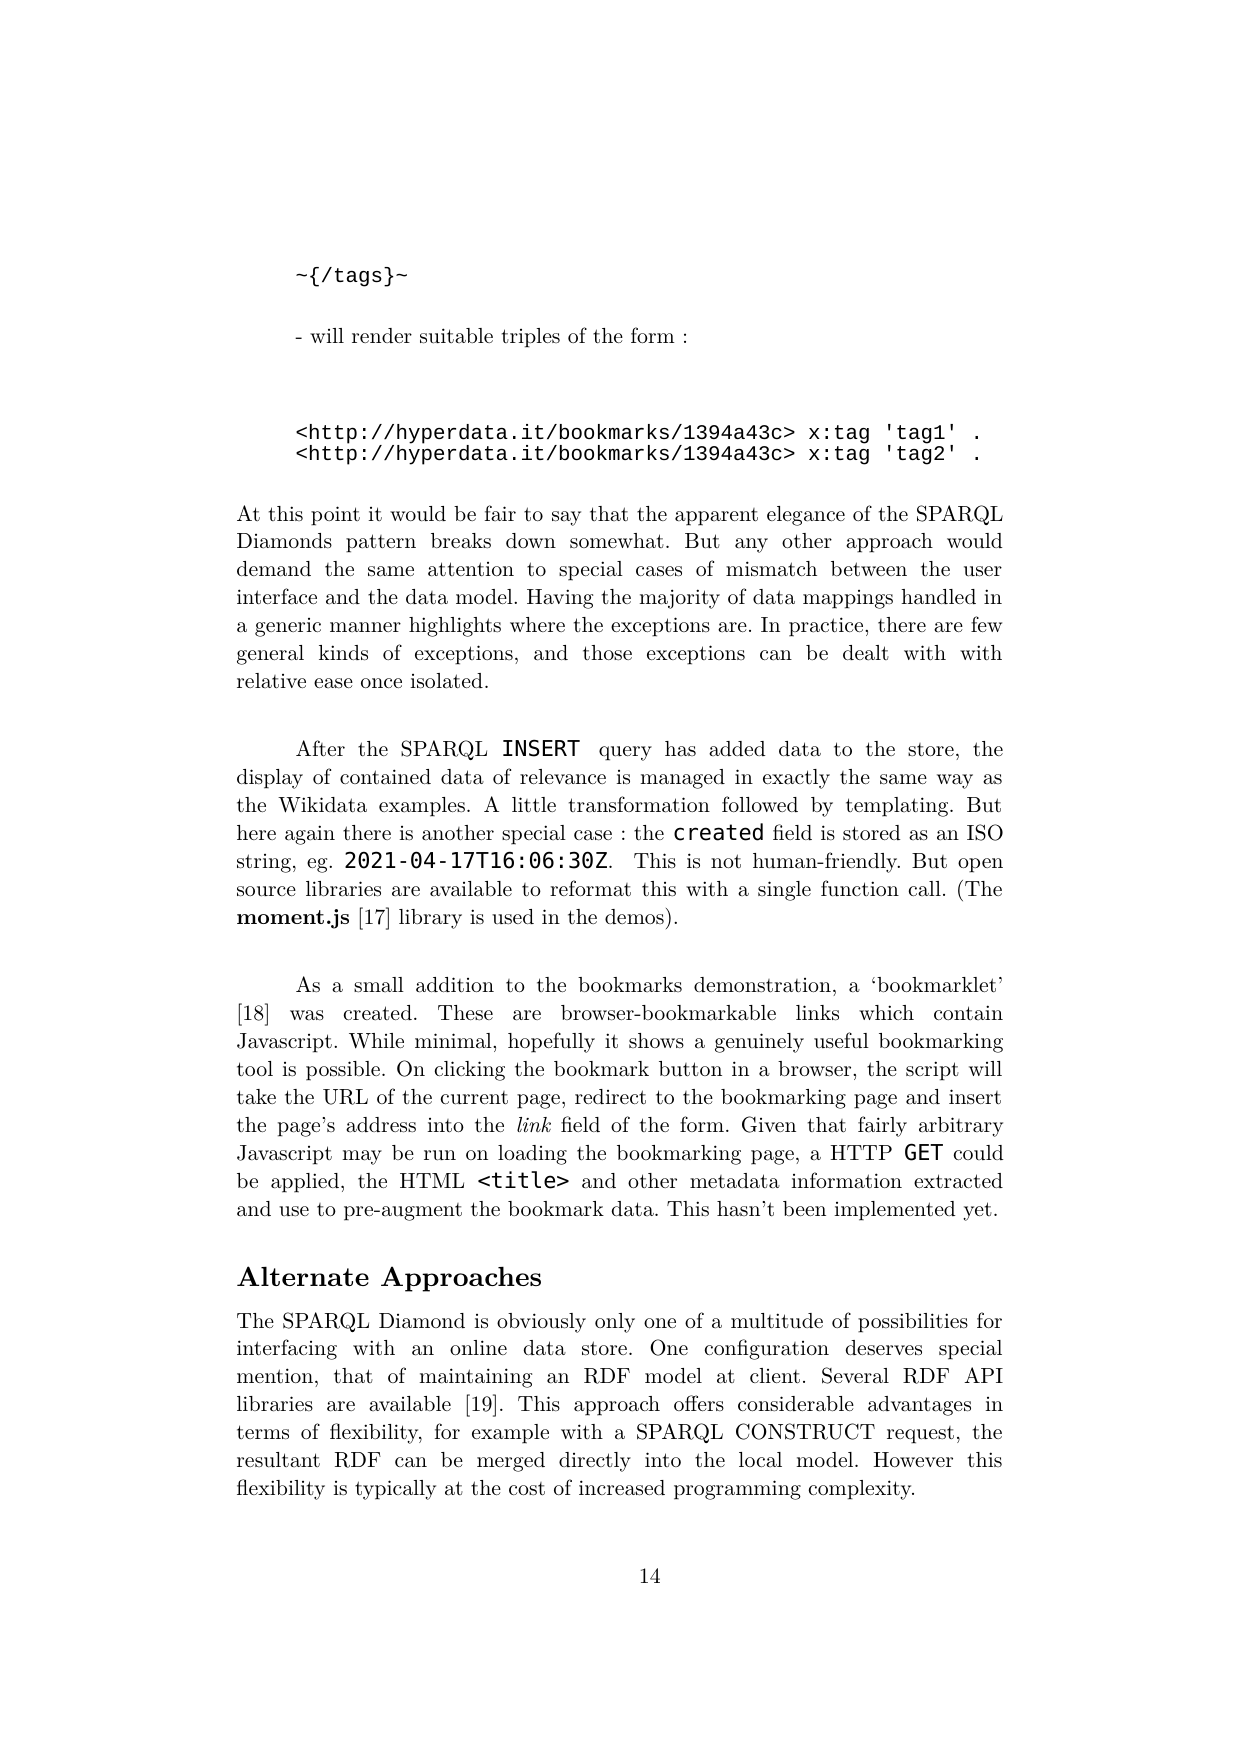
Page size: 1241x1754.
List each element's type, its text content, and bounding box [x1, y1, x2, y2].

text ~{/tags}~ [236, 266, 1004, 287]
text <http://hyperdata.it/bookmarks/1394a43c> x:tag 'tag1' . [236, 422, 1004, 444]
text - will render suitable triples of the form : [236, 321, 1004, 349]
text <http://hyperdata.it/bookmarks/1394a43c> x:tag 'tag2' . [236, 444, 1004, 465]
text At this point it would be fair to say that the apparent elegance of the SPARQL Diamonds pattern breaks down somewhat. But any other approach would demand the same attention to special cases of mismatch between the user interface and the data model. Having the majority of data mappings handled in a generic manner highlights where the exceptions are. In practice, there are few general kinds of exceptions, and those exceptions can be dealt with with relative ease once isolated. [236, 499, 1004, 695]
text After the SPARQL INSERT query has added data to the store, the display of contained data of relevance is managed in exactly the same way as the Wikidata examples. A little transformation followed by templating. But here again there is another special case : the created field is stored as an ISO string, eg. 2021-04-17T16:06:30Z. This is not human-friendly. But open source libraries are available to reformat this with a single function call. (The moment.js [17] library is used in the demos). [236, 734, 1004, 931]
text As a small addition to the bookmarks demonstration, a ‘bookmarklet’ [18] was created. These are browser-bookmarkable links which contain Javascript. While minimal, hopefully it shows a genuinely useful bookmarking tool is possible. On clicking the bookmark button in a browser, the script will take the URL of the current page, redirect to the bookmarking page and insert the page’s address into the link field of the form. Given that fairly arbitrary Javascript may be run on loading the bookmarking page, a HTTP GET could be applied, the HTML <title> and other metadata information extracted and use to pre-augment the bookmark data. This hasn’t been implemented yet. [236, 971, 1004, 1223]
subtitle Alternate Approaches [236, 1258, 1004, 1294]
text The SPARQL Diamond is obviously only one of a multitude of possibilities for interfacing with an online data store. One configuration deserves special mention, that of maintaining an RDF model at client. Several RDF API libraries are available [19]. This approach offers considerable advantages in terms of flexibility, for example with a SPARQL CONSTRUCT request, the resultant RDF can be merged directly into the local model. However this flexibility is typically at the cost of increased programming complexity. [236, 1306, 1004, 1502]
